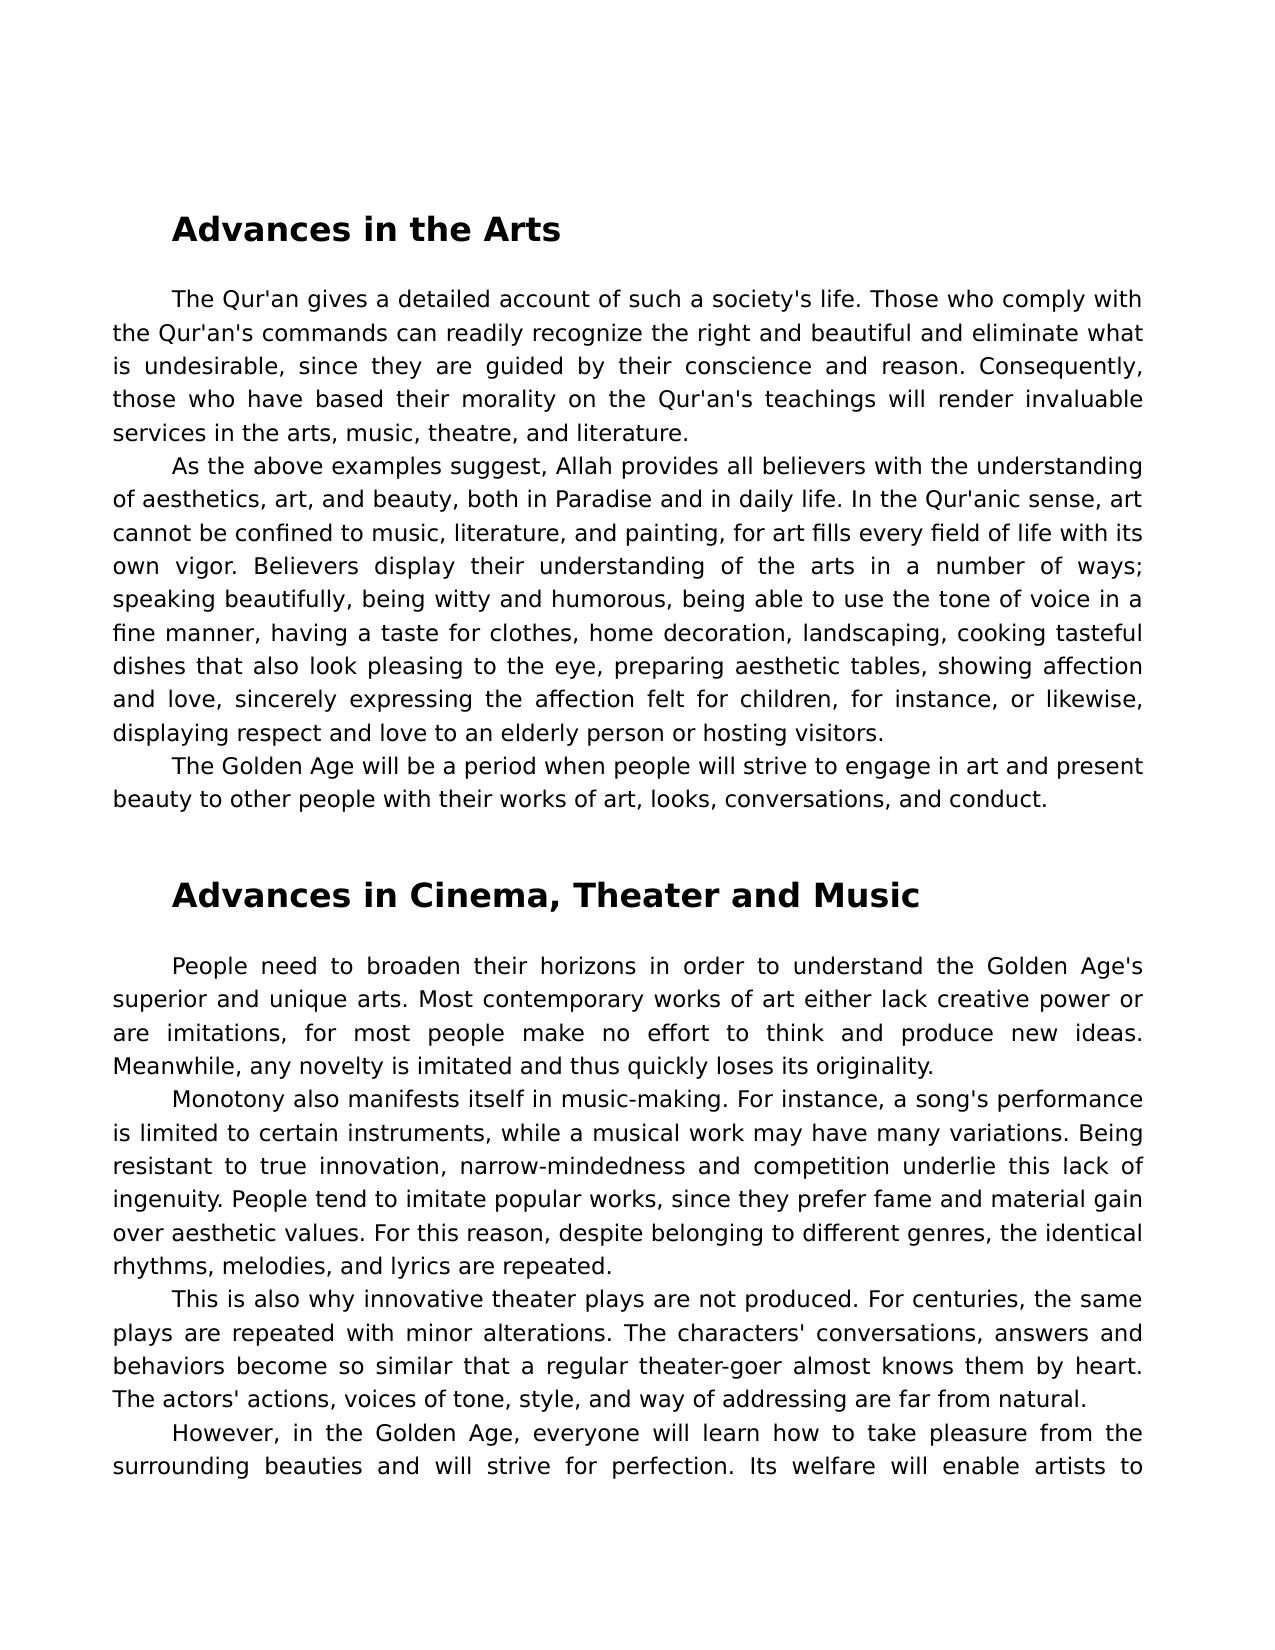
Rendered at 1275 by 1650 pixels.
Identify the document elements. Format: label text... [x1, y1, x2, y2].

text Monotony also manifests itself in music-making. For instance, a song's performance is limited to certain instruments, while a musical work may have many variations. Being resistant to true innovation, narrow-mindedness and competition underlie this lack of ingenuity. People tend to imitate popular works, since they prefer fame and material gain over aesthetic values. For this reason, despite belonging to different genres, the identical rhythms, melodies, and lyrics are repeated. [112, 1081, 1145, 1281]
text However, in the Golden Age, everyone will learn how to take pleasure from the surrounding beauties and will strive for perfection. Its welfare will enable artists to [112, 1414, 1145, 1481]
text This is also why innovative theater plays are not produced. For centuries, the same plays are repeated with minor alterations. The characters' conversations, answers and behaviors become so similar that a regular theater-goer almost knows them by heart. The actors' actions, voices of tone, style, and way of addressing are far from natural. [112, 1281, 1145, 1414]
text The Golden Age will be a period when people will strive to engage in art and present beauty to other people with their works of art, looks, conversations, and conduct. [112, 748, 1145, 814]
text The Qur'an gives a detailed account of such a society's life. Those who comply with the Qur'an's commands can readily recognize the right and beautiful and eliminate what is undesirable, since they are guided by their conscience and reason. Consequently, those who have based their morality on the Qur'an's teachings will render invaluable services in the arts, music, theatre, and literature. [112, 281, 1145, 448]
text As the above examples suggest, Allah provides all believers with the understanding of aesthetics, art, and beauty, both in Paradise and in daily life. In the Qur'anic sense, art cannot be confined to music, literature, and painting, for art fills every field of life with its own vigor. Believers display their understanding of the arts in a number of ways; speaking beautifully, being witty and humorous, being able to use the tone of voice in a fine manner, having a taste for clothes, home decoration, landscaping, cooking tasteful dishes that also look pleasing to the eye, preparing aesthetic tables, showing affection and love, sincerely expressing the affection felt for children, for instance, or likewise, displaying respect and love to an elderly person or hosting visitors. [112, 448, 1145, 748]
text Advances in the Arts [112, 214, 1145, 248]
text People need to broaden their horizons in order to understand the Golden Age's superior and unique arts. Most contemporary works of art either lack creative power or are imitations, for most people make no effort to think and produce new ideas. Meanwhile, any novelty is imitated and thus quickly loses its originality. [112, 948, 1145, 1081]
text Advances in Cinema, Theater and Music [112, 881, 1145, 914]
